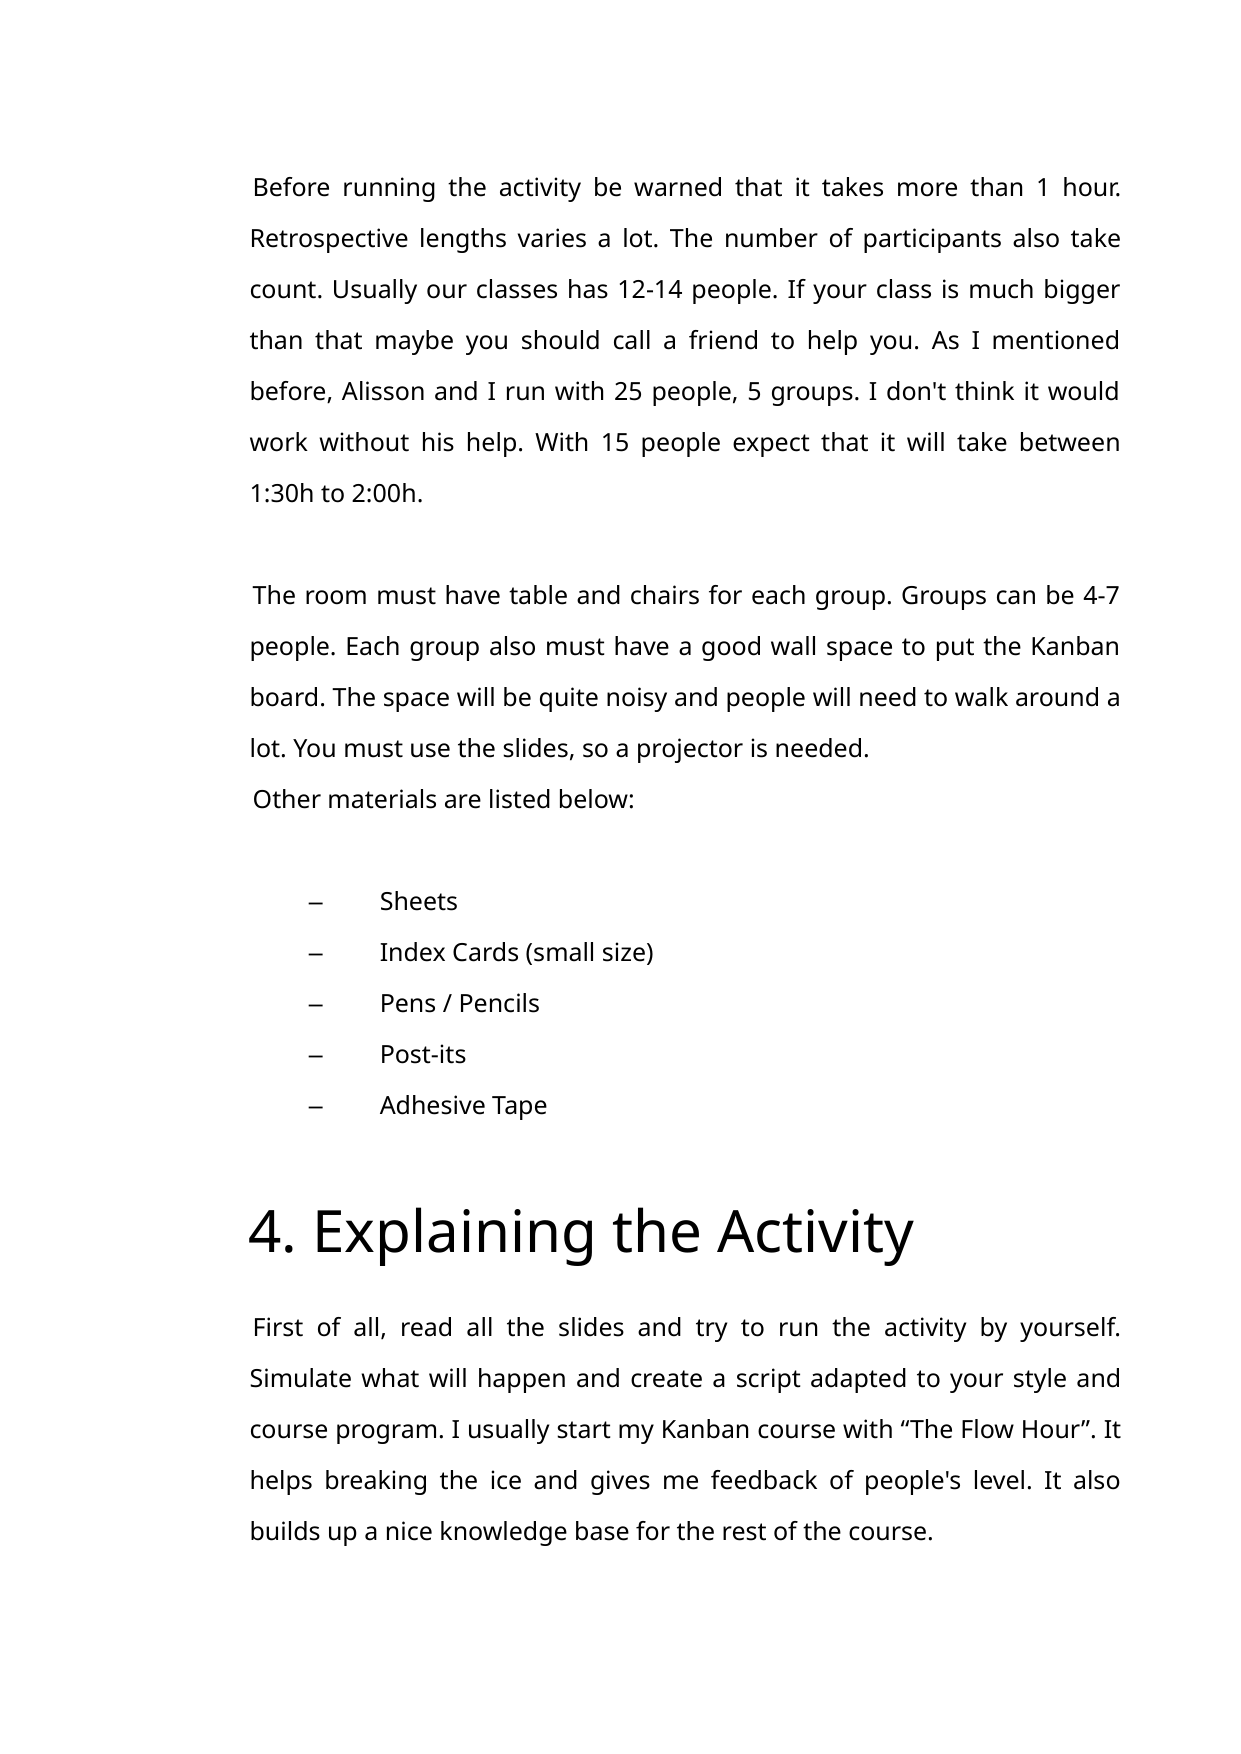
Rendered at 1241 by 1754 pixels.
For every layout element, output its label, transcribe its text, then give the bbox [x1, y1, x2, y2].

list Adhesive Tape [306, 1088, 1122, 1122]
list Index Cards (small size) [306, 935, 1122, 969]
text First of all, read all the slides and try to run the activity by yourself. Simulate what will happen and create a script adapted to your style and course program. I usually start my Kanban course with “The Flow Hour”. It helps breaking the ice and gives me feedback of people's level. It also builds up a nice knowledge base for the rest of the course. [249, 1309, 1122, 1547]
text Before running the activity be warned that it takes more than 1 hour. Retrospective lengths varies a lot. The number of participants also take count. Usually our classes has 12-14 people. If your class is much bigger than that maybe you should call a friend to help you. As I mentioned before, Alisson and I run with 25 people, 5 groups. I don't think it would work without his help. With 15 people expect that it will take between 1:30h to 2:00h. [249, 169, 1122, 509]
list Post-its [306, 1037, 1122, 1071]
list Pens / Pencils [306, 986, 1122, 1020]
text Other materials are listed below: [249, 782, 1122, 816]
list Sheets [306, 884, 1122, 918]
text 4. Explaining the Activity [248, 1190, 1122, 1269]
text The room must have table and chairs for each group. Groups can be 4-7 people. Each group also must have a good wall space to put the Kanban board. The space will be quite noisy and people will need to walk around a lot. You must use the slides, so a projector is needed. [249, 577, 1122, 765]
